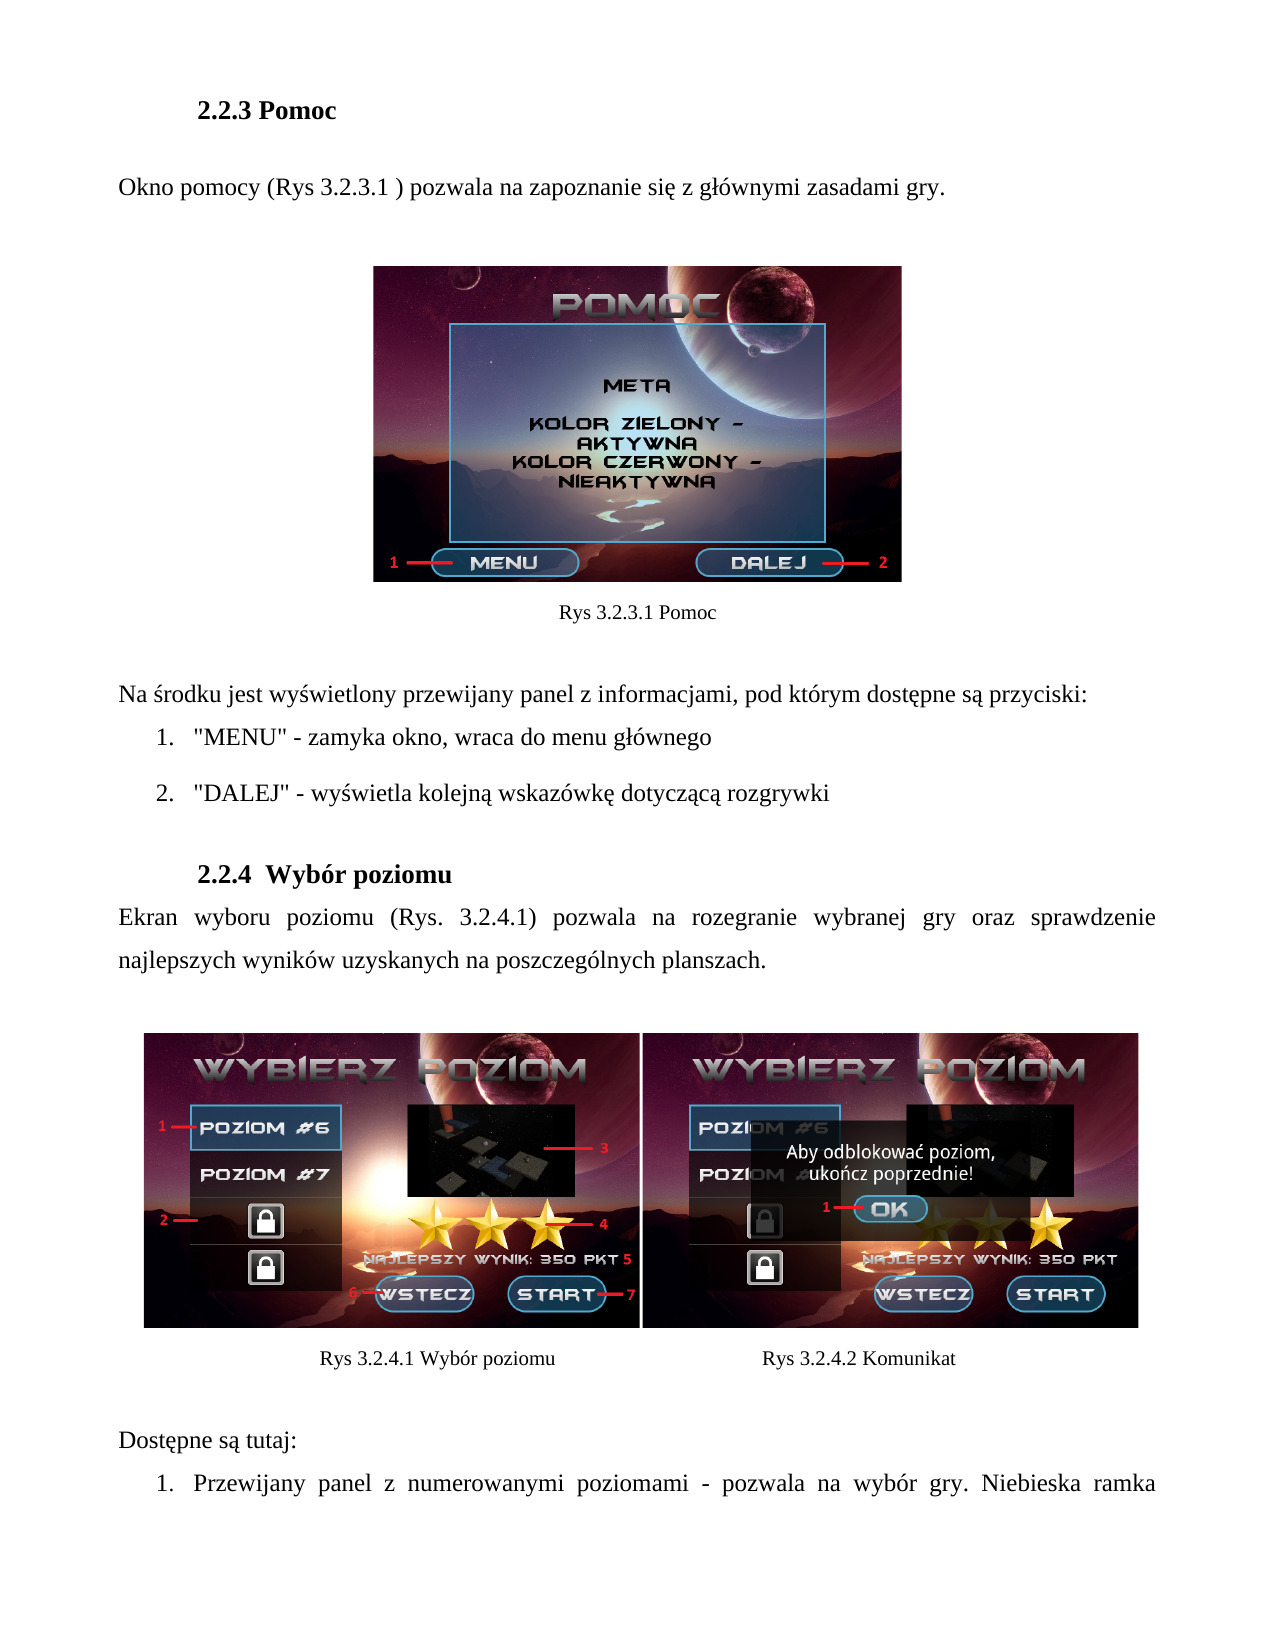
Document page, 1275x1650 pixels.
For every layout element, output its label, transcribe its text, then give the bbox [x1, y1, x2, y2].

subtitle Pomoc [191, 94, 1157, 126]
list "MENU" - zamyka okno, wraca do menu głównego [156, 722, 1157, 751]
text Rys 3.2.3.1 Pomoc [118, 600, 1157, 624]
text Na środku jest wyświetlony przewijany panel z informacjami, pod którym dostępne są przyciski: [118, 679, 1157, 708]
text Rys 3.2.4.1 Wybór poziomu Rys 3.2.4.2 Komunikat [118, 1346, 1157, 1370]
picture [642, 1033, 1139, 1328]
picture [143, 1033, 640, 1328]
subtitle Wybór poziomu [191, 858, 1157, 890]
text Ekran wyboru poziomu (Rys. 3.2.4.1) pozwala na rozegranie wybranej gry oraz sprawdzenie najlepszych wyników uzyskanych na poszczególnych planszach. [118, 902, 1157, 974]
text Dostępne są tutaj: [118, 1425, 1157, 1454]
picture [373, 266, 902, 582]
list "DALEJ" - wyświetla kolejną wskazówkę dotyczącą rozgrywki [156, 778, 1157, 807]
text Okno pomocy (Rys 3.2.3.1 ) pozwala na zapoznanie się z głównymi zasadami gry. [118, 172, 1157, 200]
list Przewijany panel z numerowanymi poziomami - pozwala na wybór gry. Niebieska ramka [156, 1468, 1157, 1497]
